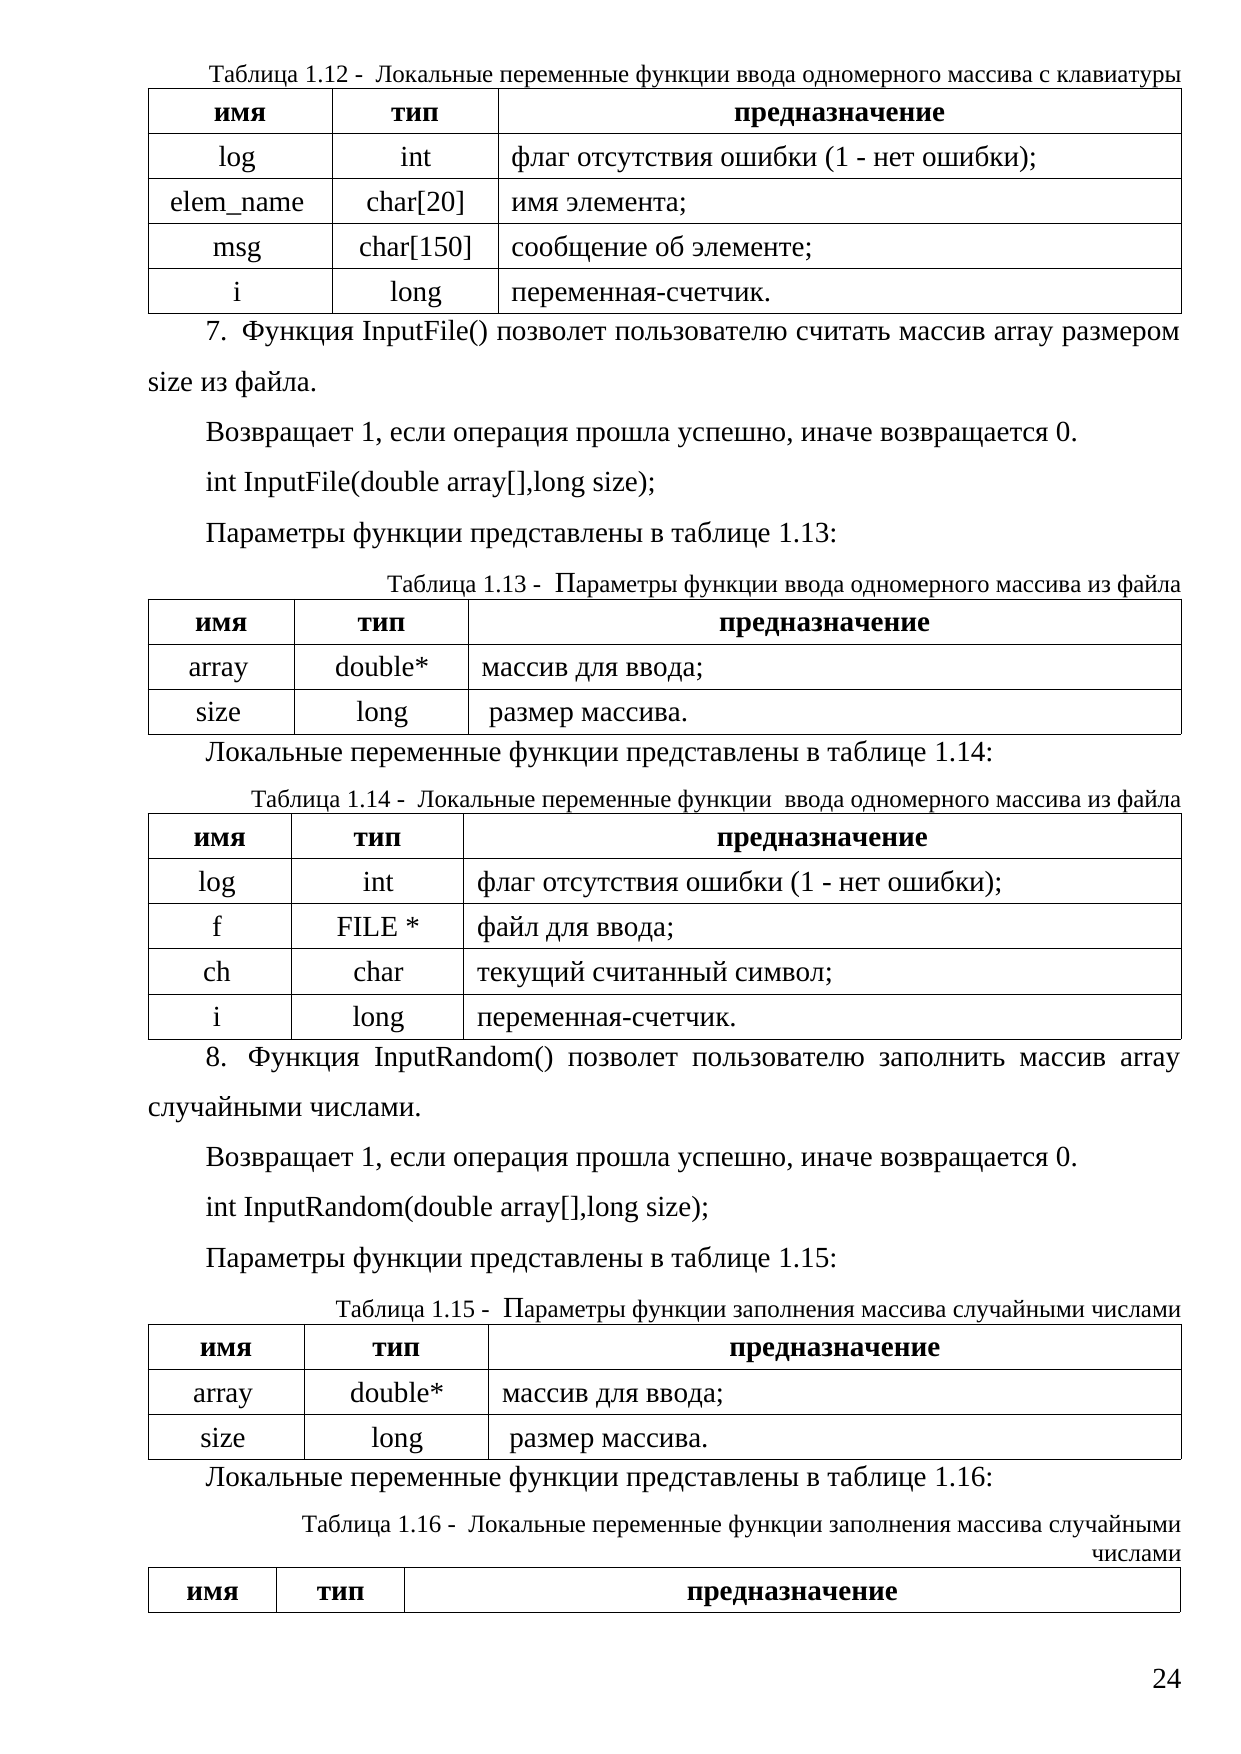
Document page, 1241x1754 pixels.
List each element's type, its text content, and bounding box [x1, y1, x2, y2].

table_header имя [149, 1325, 304, 1369]
text Таблица 1.14 - Локальные переменные функции ввода одномерного массива из файла [148, 784, 1181, 813]
table_cell long [292, 995, 463, 1038]
table_cell FILE * [292, 904, 463, 948]
table_cell f [149, 904, 291, 948]
table_cell переменная-счетчик. [499, 269, 1181, 313]
table_cell флаг отсутствия ошибки (1 - нет ошибки); [499, 134, 1181, 178]
table_cell размер массива. [489, 1415, 1181, 1459]
text Таблица 1.12 - Локальные переменные функции ввода одномерного массива с клавиатуры [148, 59, 1181, 88]
table_header тип [295, 600, 468, 644]
table_cell log [149, 134, 332, 178]
table_header предназначение [405, 1568, 1180, 1612]
text Таблица 1.15 - Параметры функции заполнения массива случайными числами [148, 1290, 1181, 1324]
text Возвращает 1, если операция прошла успешно, иначе возвращается 0. [148, 1139, 1181, 1173]
table_cell array [149, 1370, 304, 1414]
table_header предназначение [499, 89, 1181, 133]
table_header имя [149, 1568, 276, 1612]
table_cell long [305, 1415, 488, 1459]
list Функция InputRandom() позволет пользователю заполнить массив array случайными числами. [148, 1040, 1181, 1122]
table_header тип [305, 1325, 488, 1369]
text Локальные переменные функции представлены в таблице 1.16: [148, 1460, 1181, 1493]
table_cell сообщение об элементе; [499, 224, 1181, 268]
table_cell char[150] [333, 224, 498, 268]
table_cell char [292, 949, 463, 993]
table_cell i [149, 269, 332, 313]
table_cell текущий считанный символ; [464, 949, 1181, 993]
table_cell размер массива. [469, 690, 1181, 734]
table_header предназначение [469, 600, 1181, 644]
table_header имя [149, 814, 291, 858]
table_cell int [292, 859, 463, 903]
table_cell char[20] [333, 179, 498, 223]
list Функция InputFile() позволет пользователю считать массив array размером size из файла. [148, 314, 1181, 397]
table_cell имя элемента; [499, 179, 1181, 223]
table_cell double* [295, 645, 468, 689]
table_cell массив для ввода; [489, 1370, 1181, 1414]
table_cell long [333, 269, 498, 313]
table_cell ch [149, 949, 291, 993]
table_cell size [149, 690, 294, 734]
table_header предназначение [464, 814, 1181, 858]
table_cell переменная-счетчик. [464, 995, 1181, 1038]
text Таблица 1.16 - Локальные переменные функции заполнения массива случайными числами [148, 1509, 1181, 1567]
text Параметры функции представлены в таблице 1.13: [148, 515, 1181, 548]
table_cell массив для ввода; [469, 645, 1181, 689]
table_cell long [295, 690, 468, 734]
table_header имя [149, 89, 332, 133]
table_header тип [333, 89, 498, 133]
table_cell elem_name [149, 179, 332, 223]
table_cell i [149, 995, 291, 1038]
table_cell size [149, 1415, 304, 1459]
table_cell double* [305, 1370, 488, 1414]
table_cell log [149, 859, 291, 903]
text Таблица 1.13 - Параметры функции ввода одномерного массива из файла [148, 565, 1181, 598]
table_cell файл для ввода; [464, 904, 1181, 948]
table_cell int [333, 134, 498, 178]
table_header предназначение [489, 1325, 1181, 1369]
table_header имя [149, 600, 294, 644]
table_header тип [292, 814, 463, 858]
text int InputFile(double array[],long size); [148, 464, 1181, 498]
text Возвращает 1, если операция прошла успешно, иначе возвращается 0. [148, 414, 1181, 448]
table_header тип [277, 1568, 404, 1612]
text Параметры функции представлены в таблице 1.15: [148, 1240, 1181, 1273]
text int InputRandom(double array[],long size); [148, 1189, 1181, 1223]
text Локальные переменные функции представлены в таблице 1.14: [148, 735, 1181, 767]
table_cell array [149, 645, 294, 689]
table_cell msg [149, 224, 332, 268]
table_cell флаг отсутствия ошибки (1 - нет ошибки); [464, 859, 1181, 903]
